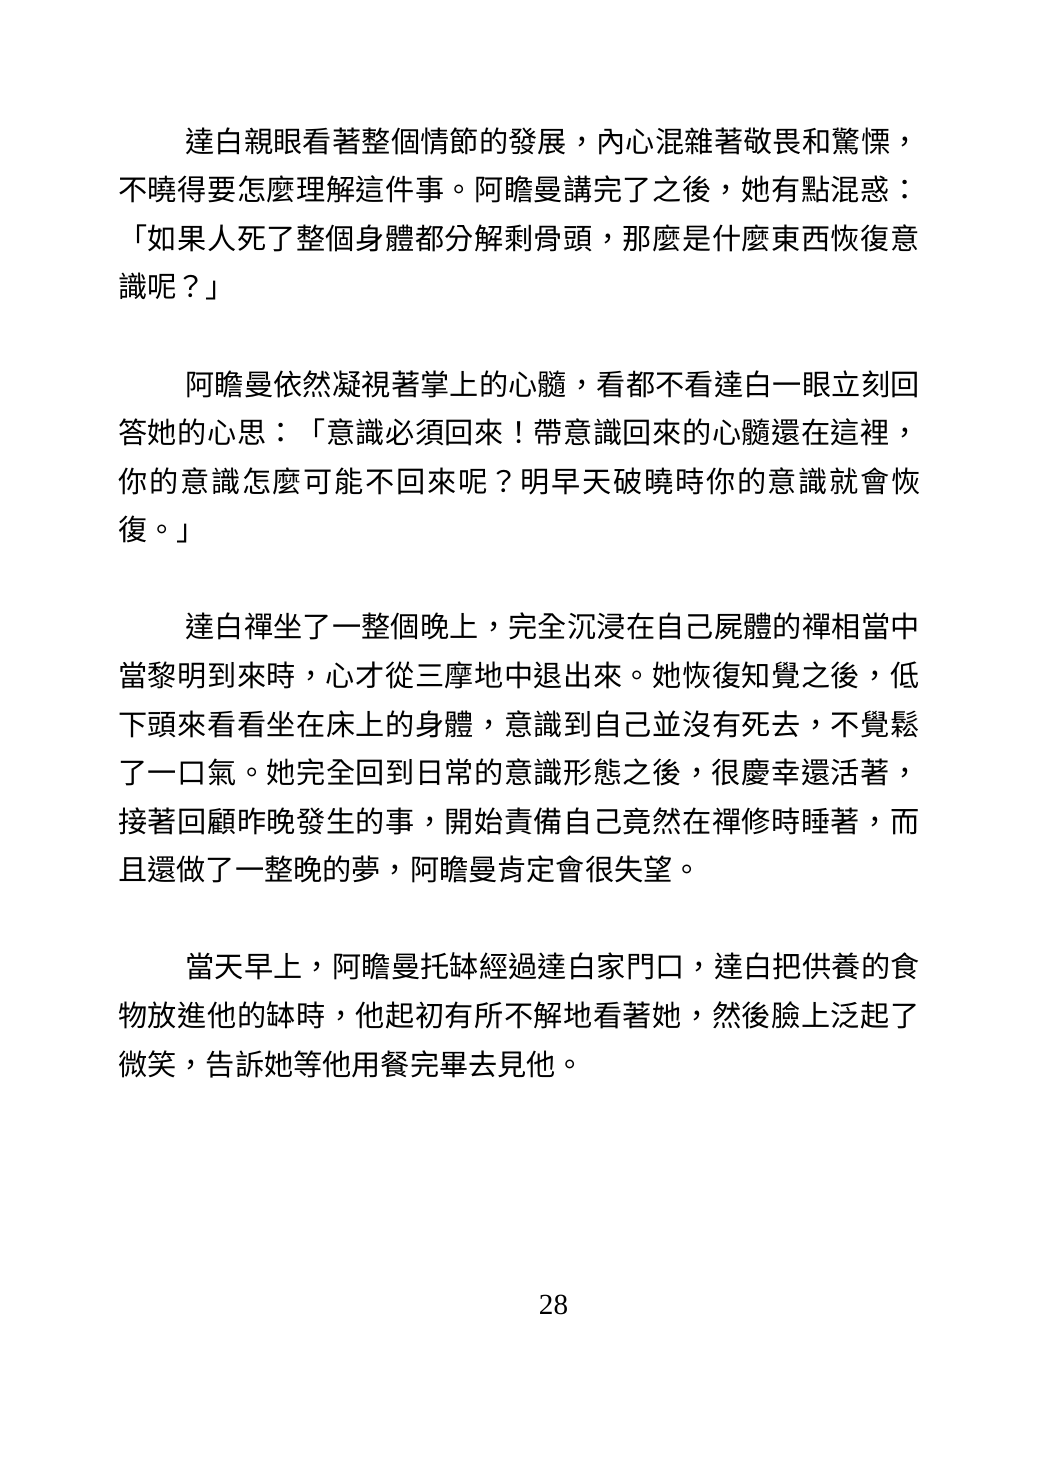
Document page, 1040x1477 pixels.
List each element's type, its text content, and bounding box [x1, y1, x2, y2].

text 阿瞻曼依然凝視著掌上的心髓，看都不看達白一眼立刻回答她的心思：「意識必須回來！帶意識回來的心髓還在這裡，你的意識怎麼可能不回來呢？明早天破曉時你的意識就會恢復。」 [118, 361, 921, 549]
text 當天早上，阿瞻曼托缽經過達白家門口，達白把供養的食物放進他的缽時，他起初有所不解地看著她，然後臉上泛起了微笑，告訴她等他用餐完畢去見他。 [118, 944, 921, 1083]
text 達白親眼看著整個情節的發展，內心混雜著敬畏和驚慄，不曉得要怎麼理解這件事。阿瞻曼講完了之後，她有點混惑：「如果人死了整個身體都分解剩骨頭，那麼是什麼東西恢復意識呢？」 [118, 118, 921, 306]
text 達白禪坐了一整個晚上，完全沉浸在自己屍體的禪相當中，當黎明到來時，心才從三摩地中退出來。她恢復知覺之後，低下頭來看看坐在床上的身體，意識到自己並沒有死去，不覺鬆了一口氣。她完全回到日常的意識形態之後，很慶幸還活著，接著回顧昨晚發生的事，開始責備自己竟然在禪修時睡著，而且還做了一整晚的夢，阿瞻曼肯定會很失望。 [118, 604, 921, 889]
